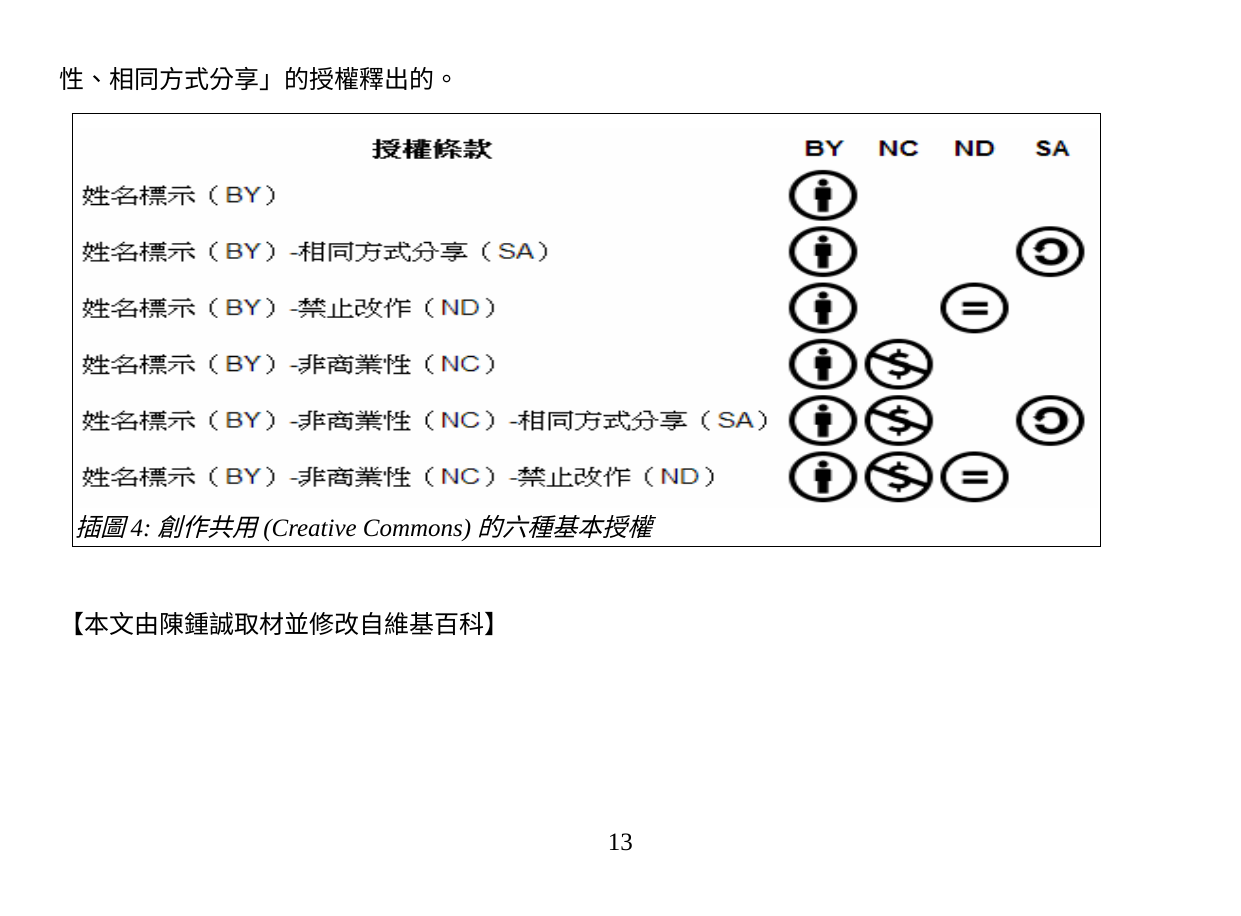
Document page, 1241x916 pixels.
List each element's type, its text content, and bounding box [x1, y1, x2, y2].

picture [75, 128, 1098, 508]
text 插圖 4: 創作共用 (Creative Commons) 的六種基本授權 [75, 508, 1097, 544]
text 【本文由陳鍾誠取材並修改自維基百科】 [59, 605, 1181, 641]
text 性、相同方式分享」的授權釋出的。 [59, 59, 1181, 95]
